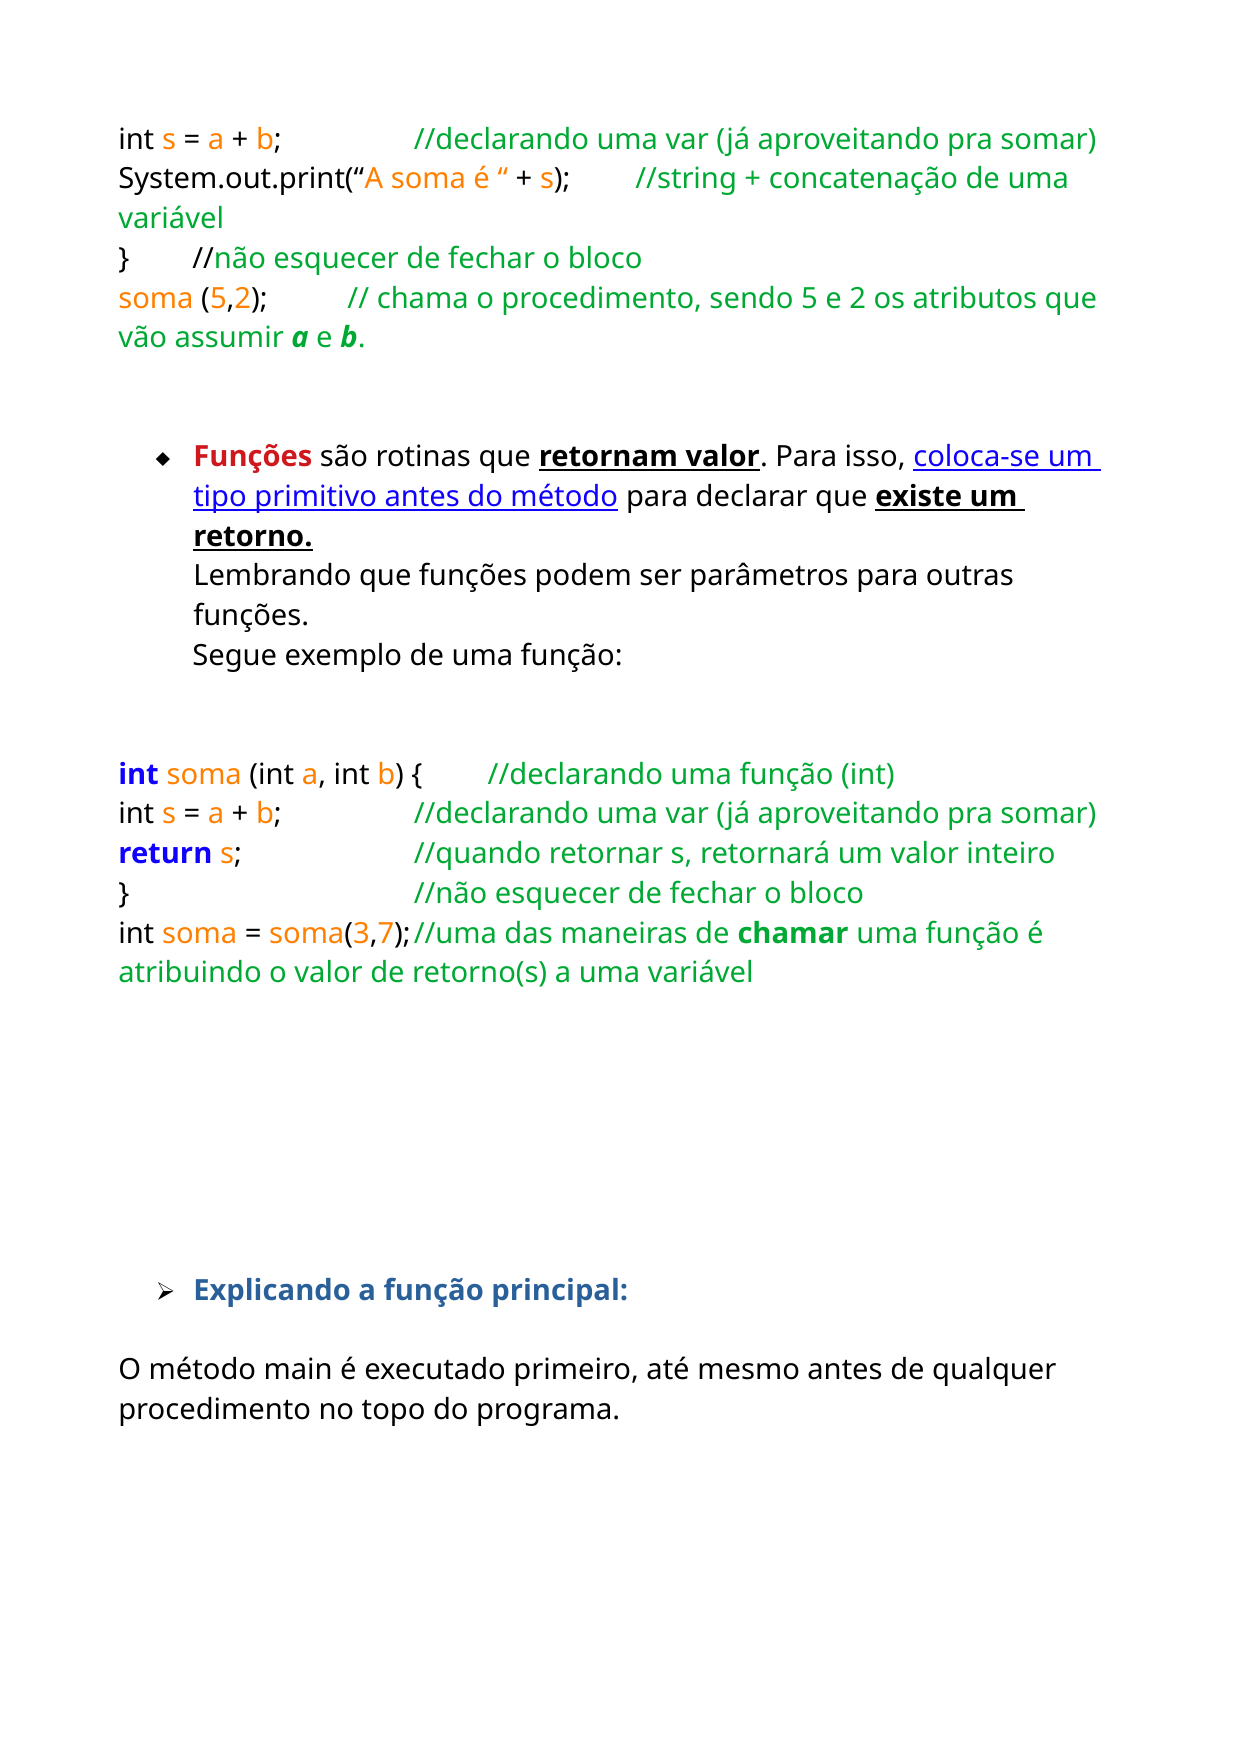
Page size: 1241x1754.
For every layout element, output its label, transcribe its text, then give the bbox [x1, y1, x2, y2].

text soma (5,2); // chama o procedimento, sendo 5 e 2 os atributos que vão assumir a e b. [118, 277, 1122, 356]
text O método main é executado primeiro, até mesmo antes de qualquer procedimento no topo do programa. [118, 1309, 1122, 1428]
text System.out.print(“A soma é “ + s); //string + concatenação de uma variável [118, 158, 1122, 237]
text int soma = soma(3,7); //uma das maneiras de chamar uma função é atribuindo o valor de retorno(s) a uma variável [118, 912, 1122, 991]
text int s = a + b; //declarando uma var (já aproveitando pra somar) [118, 793, 1122, 832]
text } //não esquecer de fechar o bloco [118, 872, 1122, 912]
text int s = a + b; //declarando uma var (já aproveitando pra somar) [118, 118, 1122, 158]
text return s; //quando retornar s, retornará um valor inteiro [118, 832, 1122, 872]
text } //não esquecer de fechar o bloco [118, 237, 1122, 277]
text Segue exemplo de uma função: [118, 634, 1122, 674]
list Explicando a função principal: [156, 1269, 1122, 1309]
list Lembrando que funções podem ser parâmetros para outras funções. [156, 555, 1122, 634]
text int soma (int a, int b) { //declarando uma função (int) [118, 753, 1122, 793]
list Funções são rotinas que retornam valor. Para isso, coloca-se um tipo primitivo antes do método para declarar que existe um retorno. [156, 436, 1122, 555]
